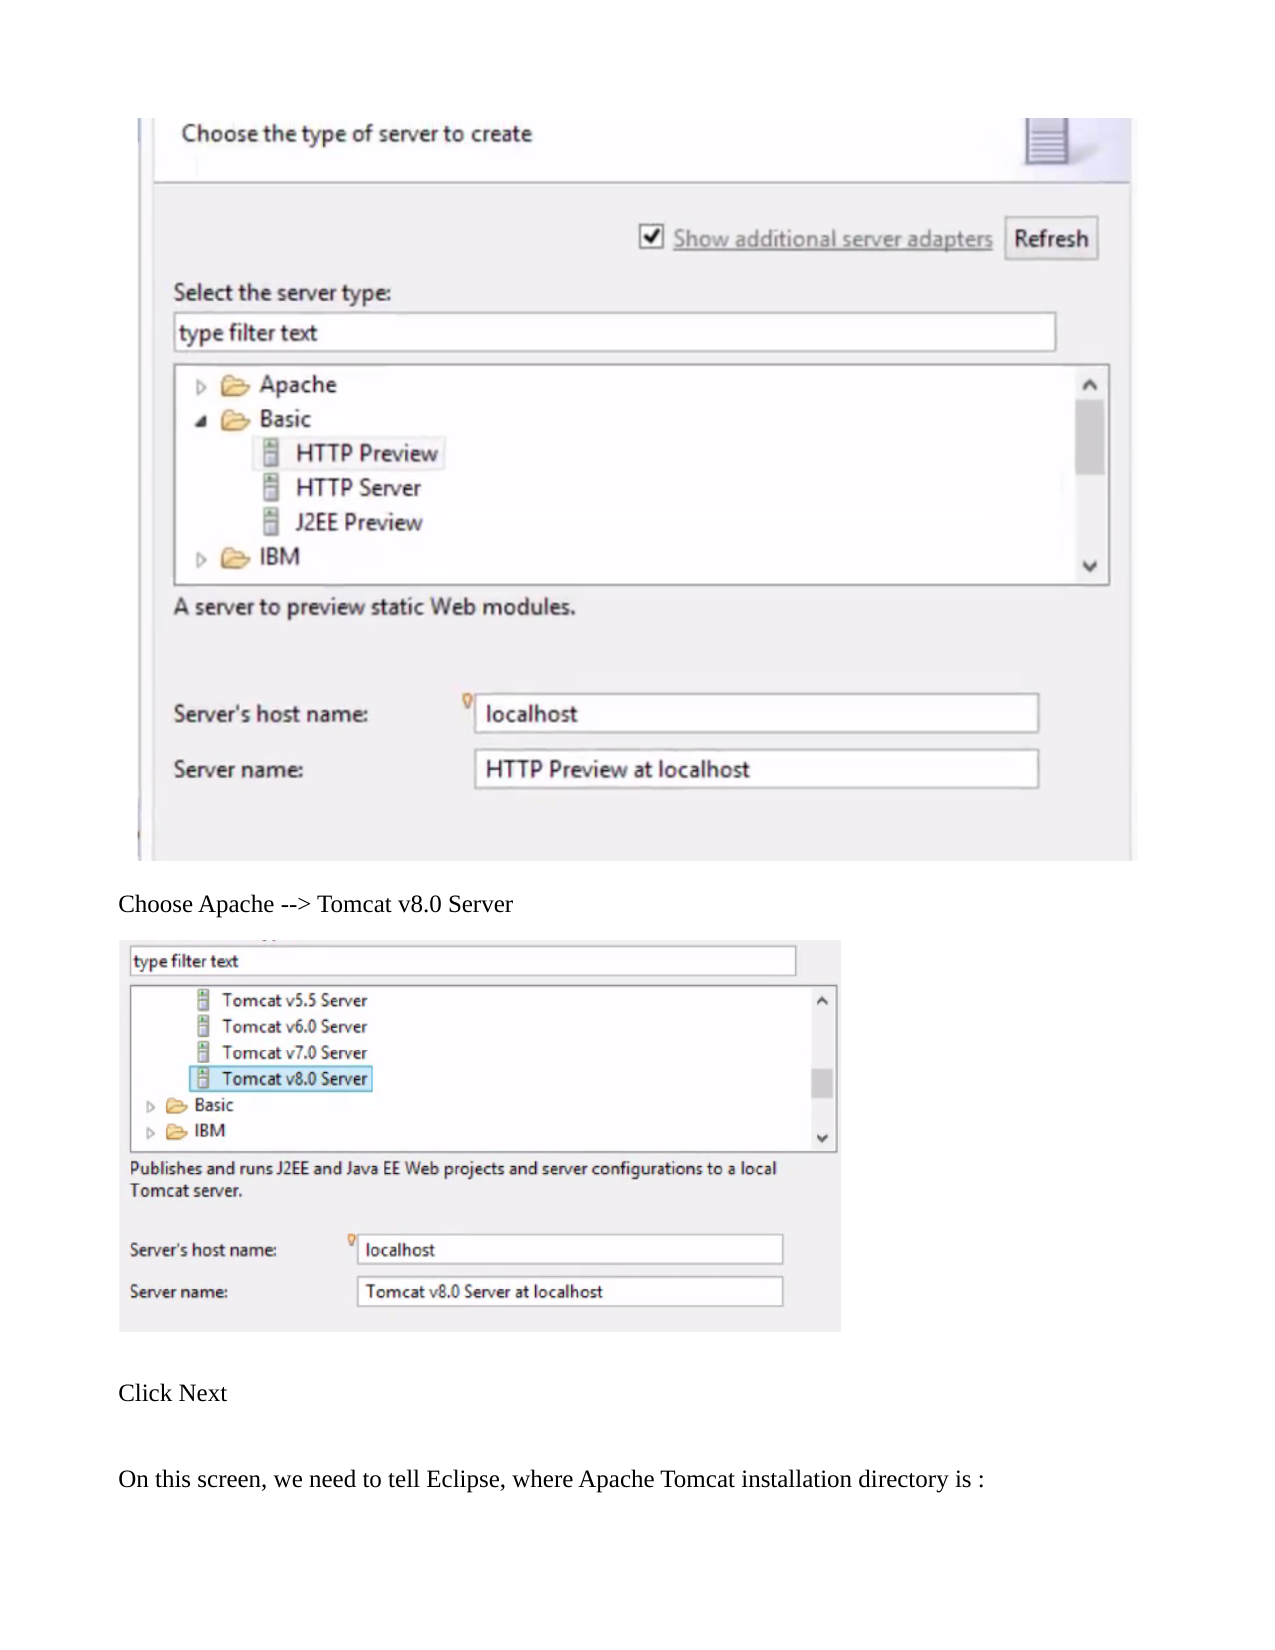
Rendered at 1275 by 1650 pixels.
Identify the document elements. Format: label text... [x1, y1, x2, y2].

picture [137, 118, 1138, 861]
text Click Next [118, 1378, 1157, 1407]
text On this screen, we need to tell Eclipse, where Apache Tomcat installation directory is : [118, 1464, 1157, 1493]
text Choose Apache --> Tomcat v8.0 Server [118, 889, 1157, 918]
picture [119, 940, 842, 1332]
